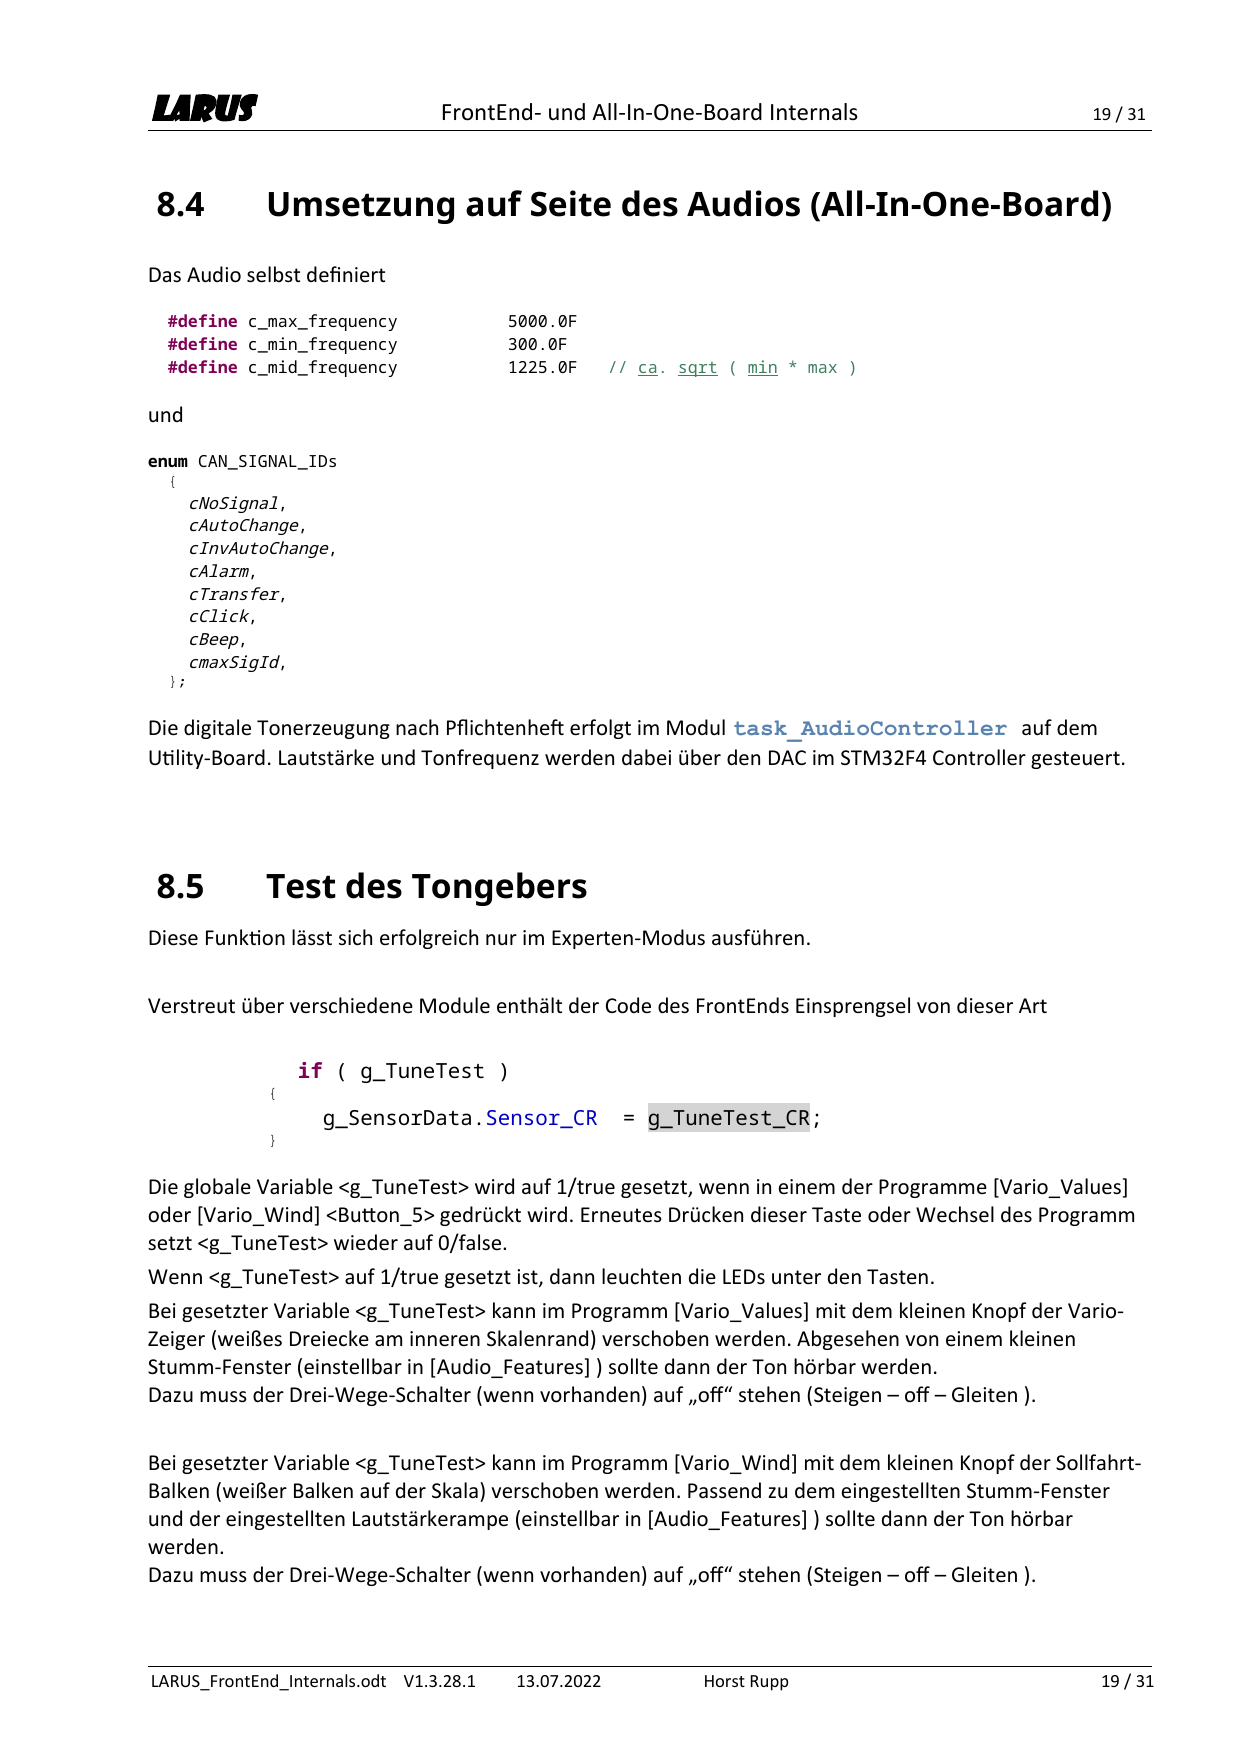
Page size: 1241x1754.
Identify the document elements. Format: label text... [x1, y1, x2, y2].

text Die digitale Tonerzeugung nach Pflichtenheft erfolgt im Modul task_AudioController auf dem Utility-Board. Lautstärke und Tonfrequenz werden dabei über den DAC im STM32F4 Controller gesteuert. [148, 713, 1152, 771]
text Wenn <g_TuneTest> auf 1/true gesetzt ist, dann leuchten die LEDs unter den Tasten. [148, 1262, 1152, 1290]
text cBeep, [148, 627, 1152, 650]
text #define c_max_frequency 5000.0F [148, 310, 1152, 333]
text } [148, 1132, 1152, 1150]
text cmaxSigId, [148, 650, 1152, 673]
text und [148, 400, 1152, 428]
text g_SensorData.Sensor_CR = g_TuneTest_CR; [148, 1103, 1152, 1132]
text Bei gesetzter Variable <g_TuneTest> kann im Programm [Vario_Wind] mit dem kleinen Knopf der Sollfahrt-Balken (weißer Balken auf der Skala) verschoben werden. Passend zu dem eingestellten Stumm-Fenster und der eingestellten Lautstärkerampe (einstellbar in [Audio_Features] ) sollte dann der Ton hörbar werden. Dazu muss der Drei-Wege-Schalter (wenn vorhanden) auf „off“ stehen (Steigen – off – Gleiten ). [148, 1448, 1152, 1588]
text { [148, 1084, 1152, 1103]
text cAutoChange, [148, 514, 1152, 537]
text Das Audio selbst definiert [148, 260, 1152, 288]
text Die globale Variable <g_TuneTest> wird auf 1/true gesetzt, wenn in einem der Programme [Vario_Values] oder [Vario_Wind] <Button_5> gedrückt wird. Erneutes Drücken dieser Taste oder Wechsel des Programm setzt <g_TuneTest> wieder auf 0/false. [148, 1172, 1152, 1256]
text if ( g_TuneTest ) [148, 1056, 1152, 1084]
text cClick, [148, 605, 1152, 627]
text cNoSignal, [148, 491, 1152, 514]
text Verstreut über verschiedene Module enthält der Code des FrontEnds Einsprengsel von dieser Art [148, 991, 1152, 1019]
text Bei gesetzter Variable <g_TuneTest> kann im Programm [Vario_Values] mit dem kleinen Knopf der Vario-Zeiger (weißes Dreiecke am inneren Skalenrand) verschoben werden. Abgesehen von einem kleinen Stumm-Fenster (einstellbar in [Audio_Features] ) sollte dann der Ton hörbar werden. Dazu muss der Drei-Wege-Schalter (wenn vorhanden) auf „off“ stehen (Steigen – off – Gleiten ). [148, 1296, 1152, 1408]
text }; [148, 673, 1152, 692]
text Diese Funktion lässt sich erfolgreich nur im Experten-Modus ausführen. [148, 923, 1152, 951]
text { [148, 472, 1152, 491]
text #define c_mid_frequency 1225.0F // ca. sqrt ( min * max ) [148, 355, 1152, 378]
text enum CAN_SIGNAL_IDs [148, 450, 1152, 472]
subtitle Test des Tongebers [148, 850, 1152, 908]
text cInvAutoChange, [148, 537, 1152, 559]
text #define c_min_frequency 300.0F [148, 333, 1152, 355]
text cTransfer, [148, 582, 1152, 605]
subtitle Umsetzung auf Seite des Audios (All-In-One-Board) [148, 168, 1152, 226]
text cAlarm, [148, 559, 1152, 582]
